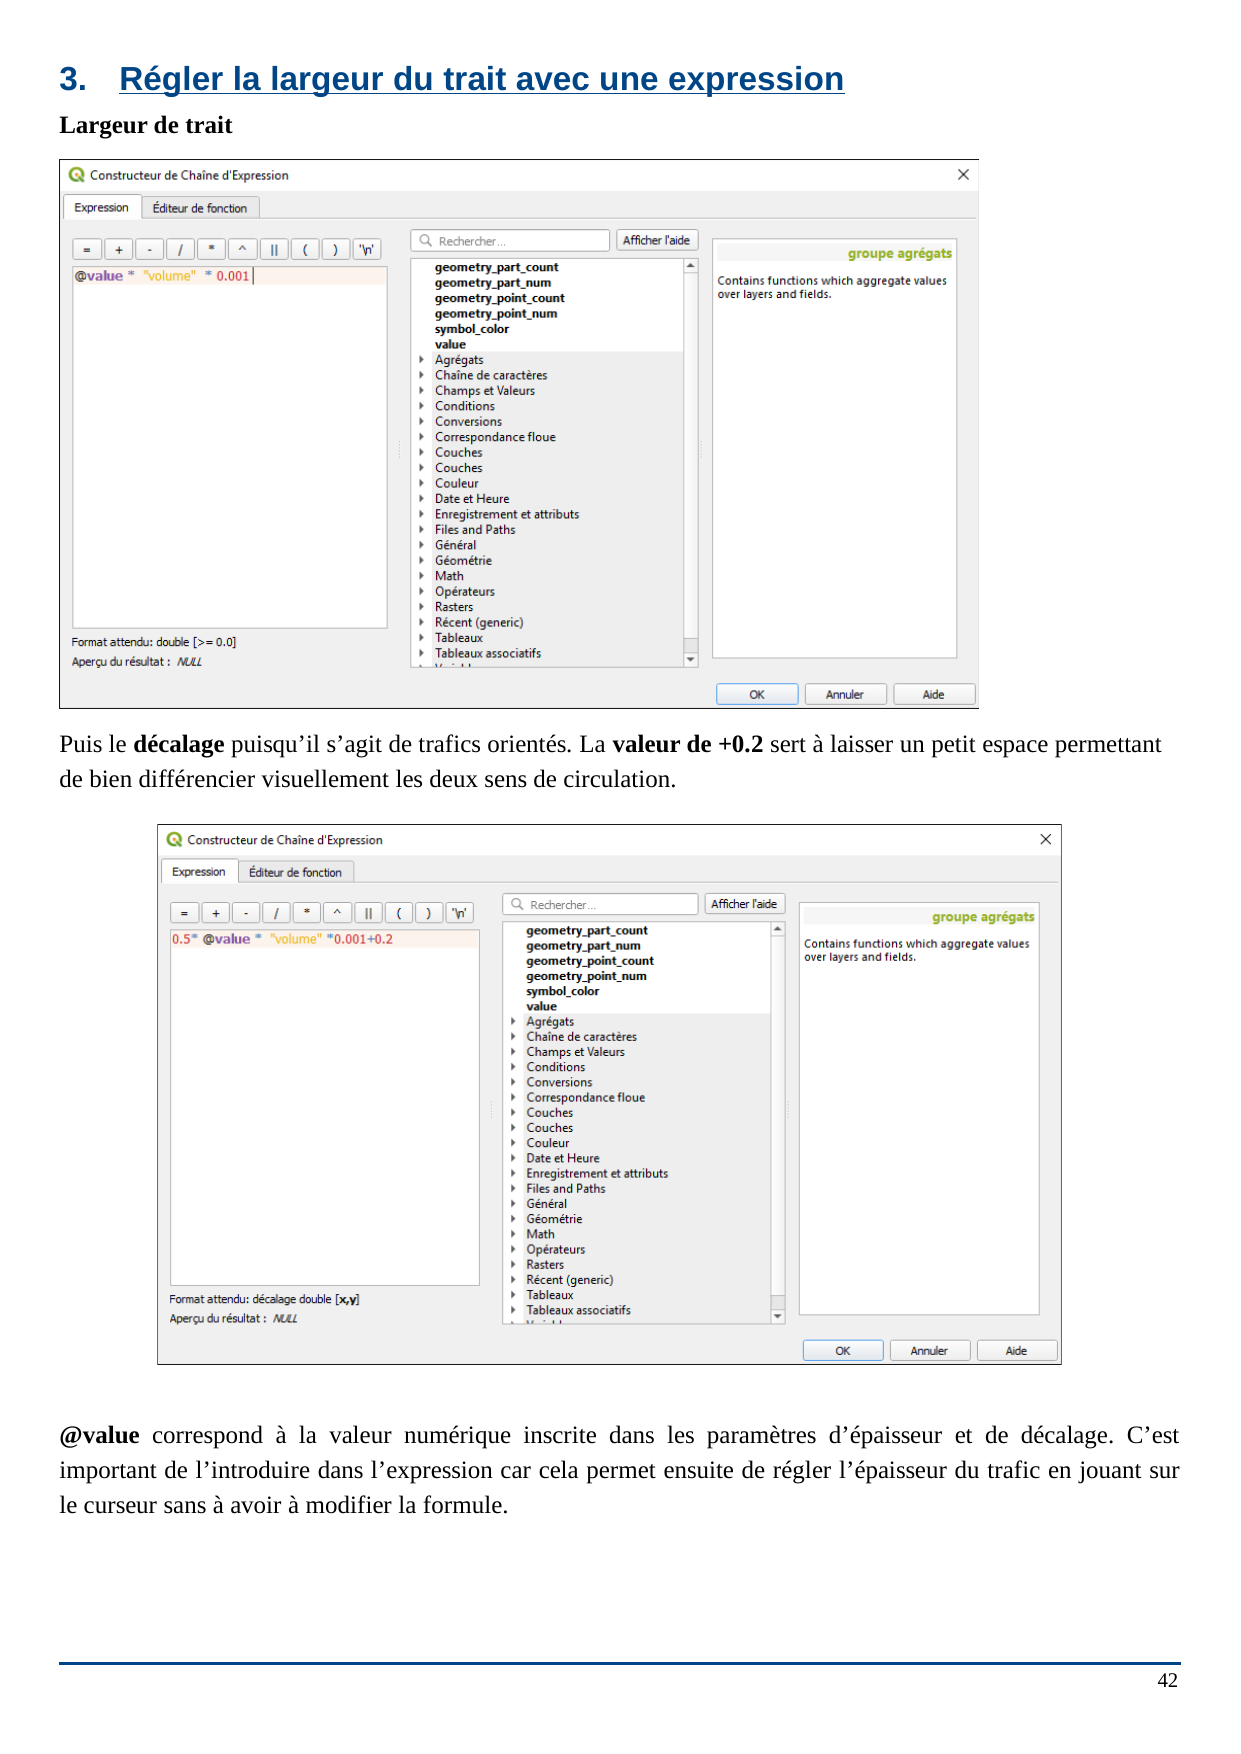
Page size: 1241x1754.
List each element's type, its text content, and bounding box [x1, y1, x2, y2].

picture [157, 824, 1062, 1365]
picture [59, 159, 979, 709]
text @value correspond à la valeur numérique inscrite dans les paramètres d’épaisseur et de décalage. C’est important de l’introduire dans l’expression car cela permet ensuite de régler l’épaisseur du trafic en jouant sur le curseur sans à avoir à modifier la formule. [59, 1420, 1181, 1519]
text Largeur de trait [59, 110, 1181, 139]
subtitle Régler la largeur du trait avec une expression [59, 59, 1181, 98]
text Puis le décalage puisqu’il s’agit de trafics orientés. La valeur de +0.2 sert à laisser un petit espace permettant de bien différencier visuellement les deux sens de circulation. [59, 729, 1181, 793]
